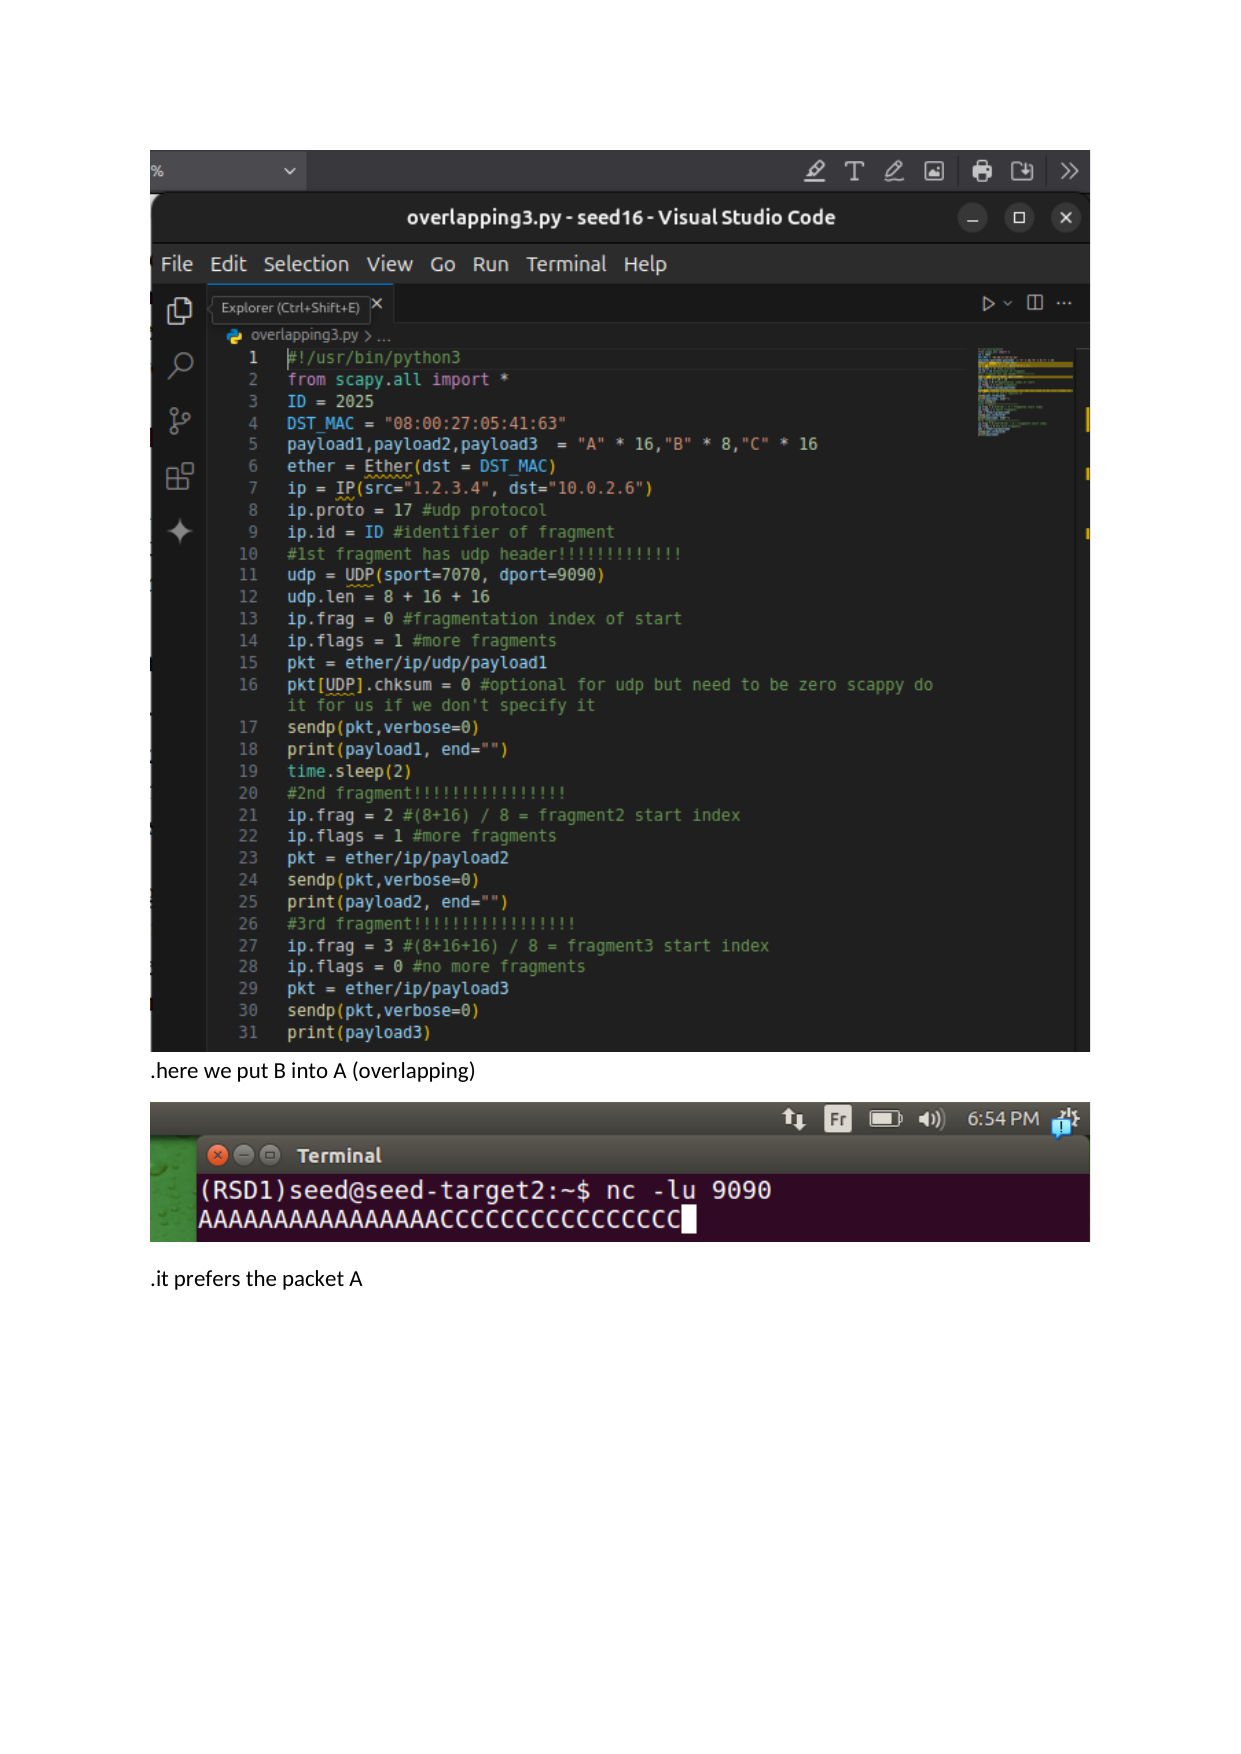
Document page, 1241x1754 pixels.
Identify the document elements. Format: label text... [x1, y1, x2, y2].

text .it prefers the packet A [150, 1242, 1090, 1292]
picture [150, 150, 1091, 1052]
picture [150, 1102, 1091, 1242]
text .here we put B into A (overlapping) [150, 1052, 1090, 1084]
